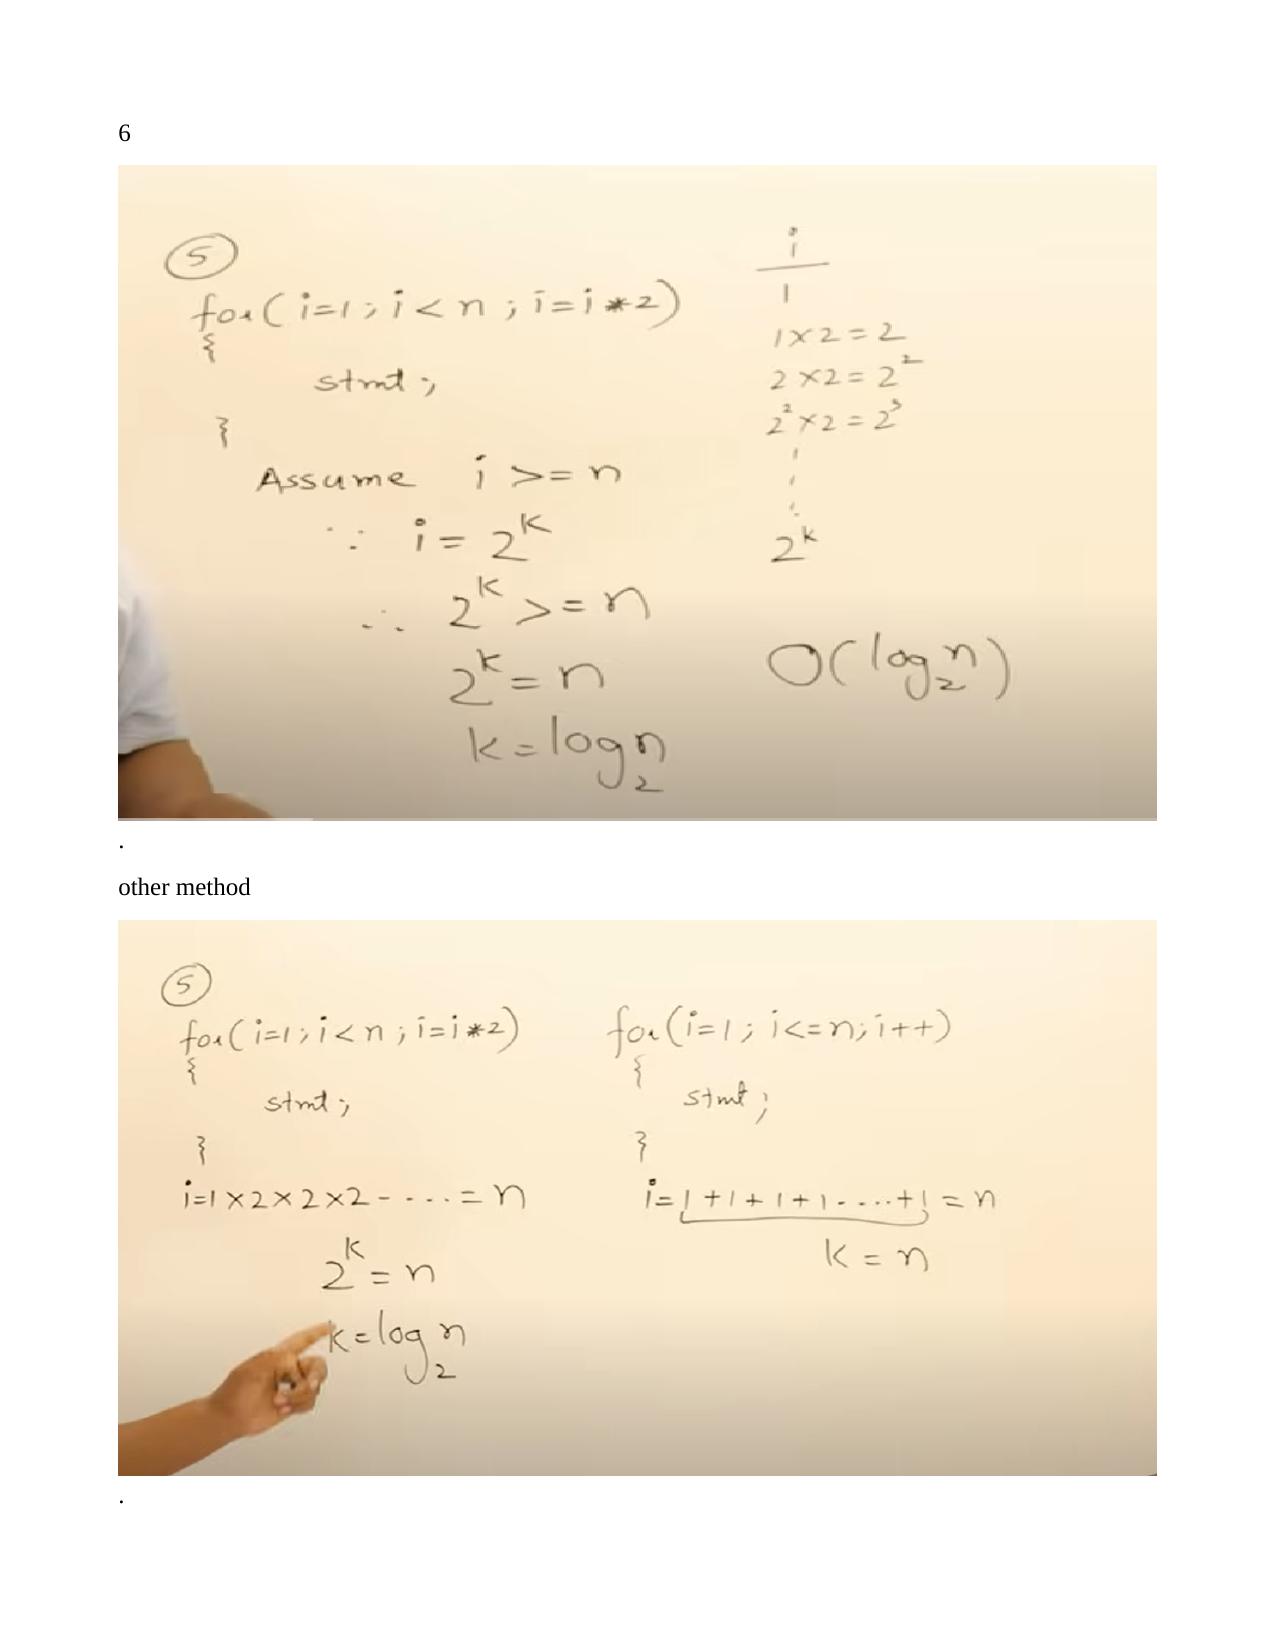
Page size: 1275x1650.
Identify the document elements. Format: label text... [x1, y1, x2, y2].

text . [118, 821, 1157, 853]
picture [118, 920, 1157, 1476]
picture [118, 165, 1157, 821]
text other method [118, 872, 1157, 901]
text 6 [118, 118, 1157, 147]
text . [118, 1476, 1157, 1508]
